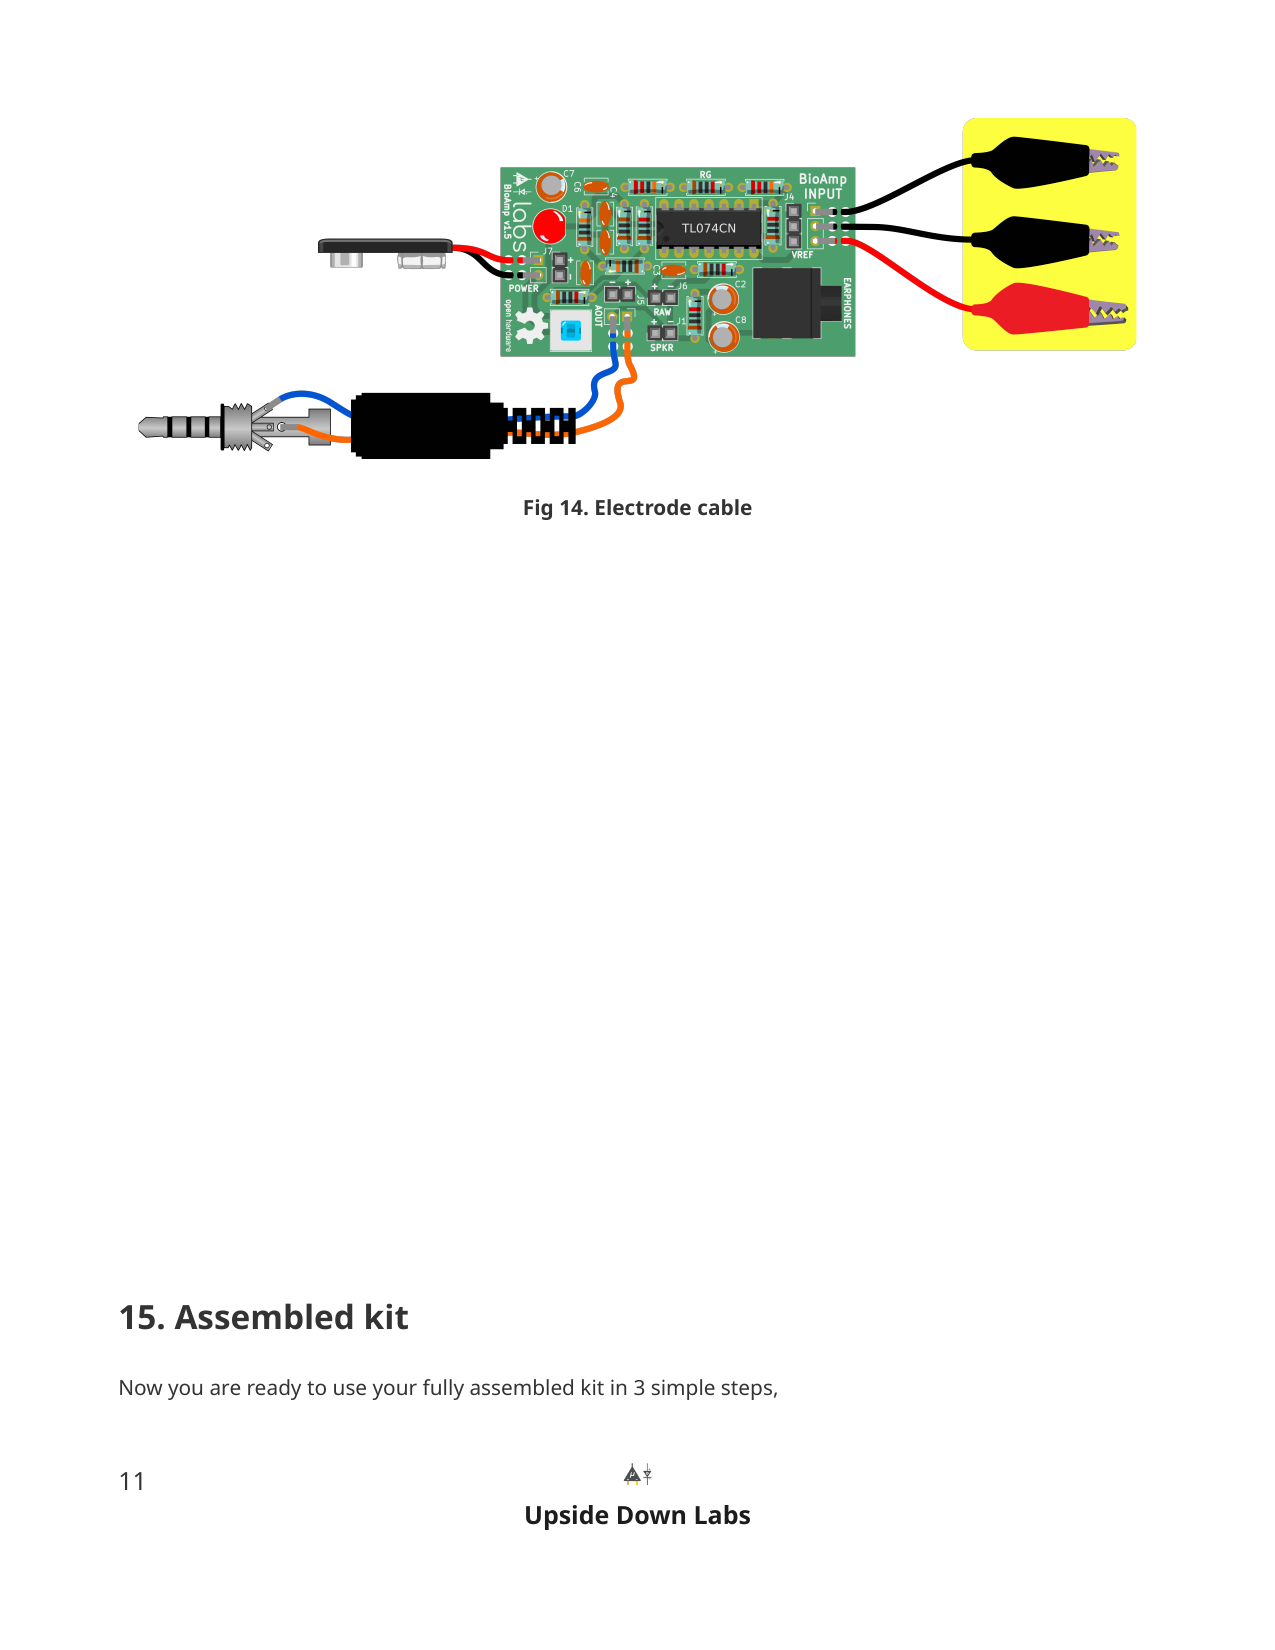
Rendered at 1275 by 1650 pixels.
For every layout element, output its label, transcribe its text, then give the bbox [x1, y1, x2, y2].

text Now you are ready to use your fully assembled kit in 3 simple steps, [118, 1373, 1157, 1402]
picture [620, 1457, 655, 1491]
text Fig 14. Electrode cable [118, 493, 1157, 522]
picture [138, 118, 1137, 459]
text 15. Assembled kit [118, 1294, 1157, 1339]
